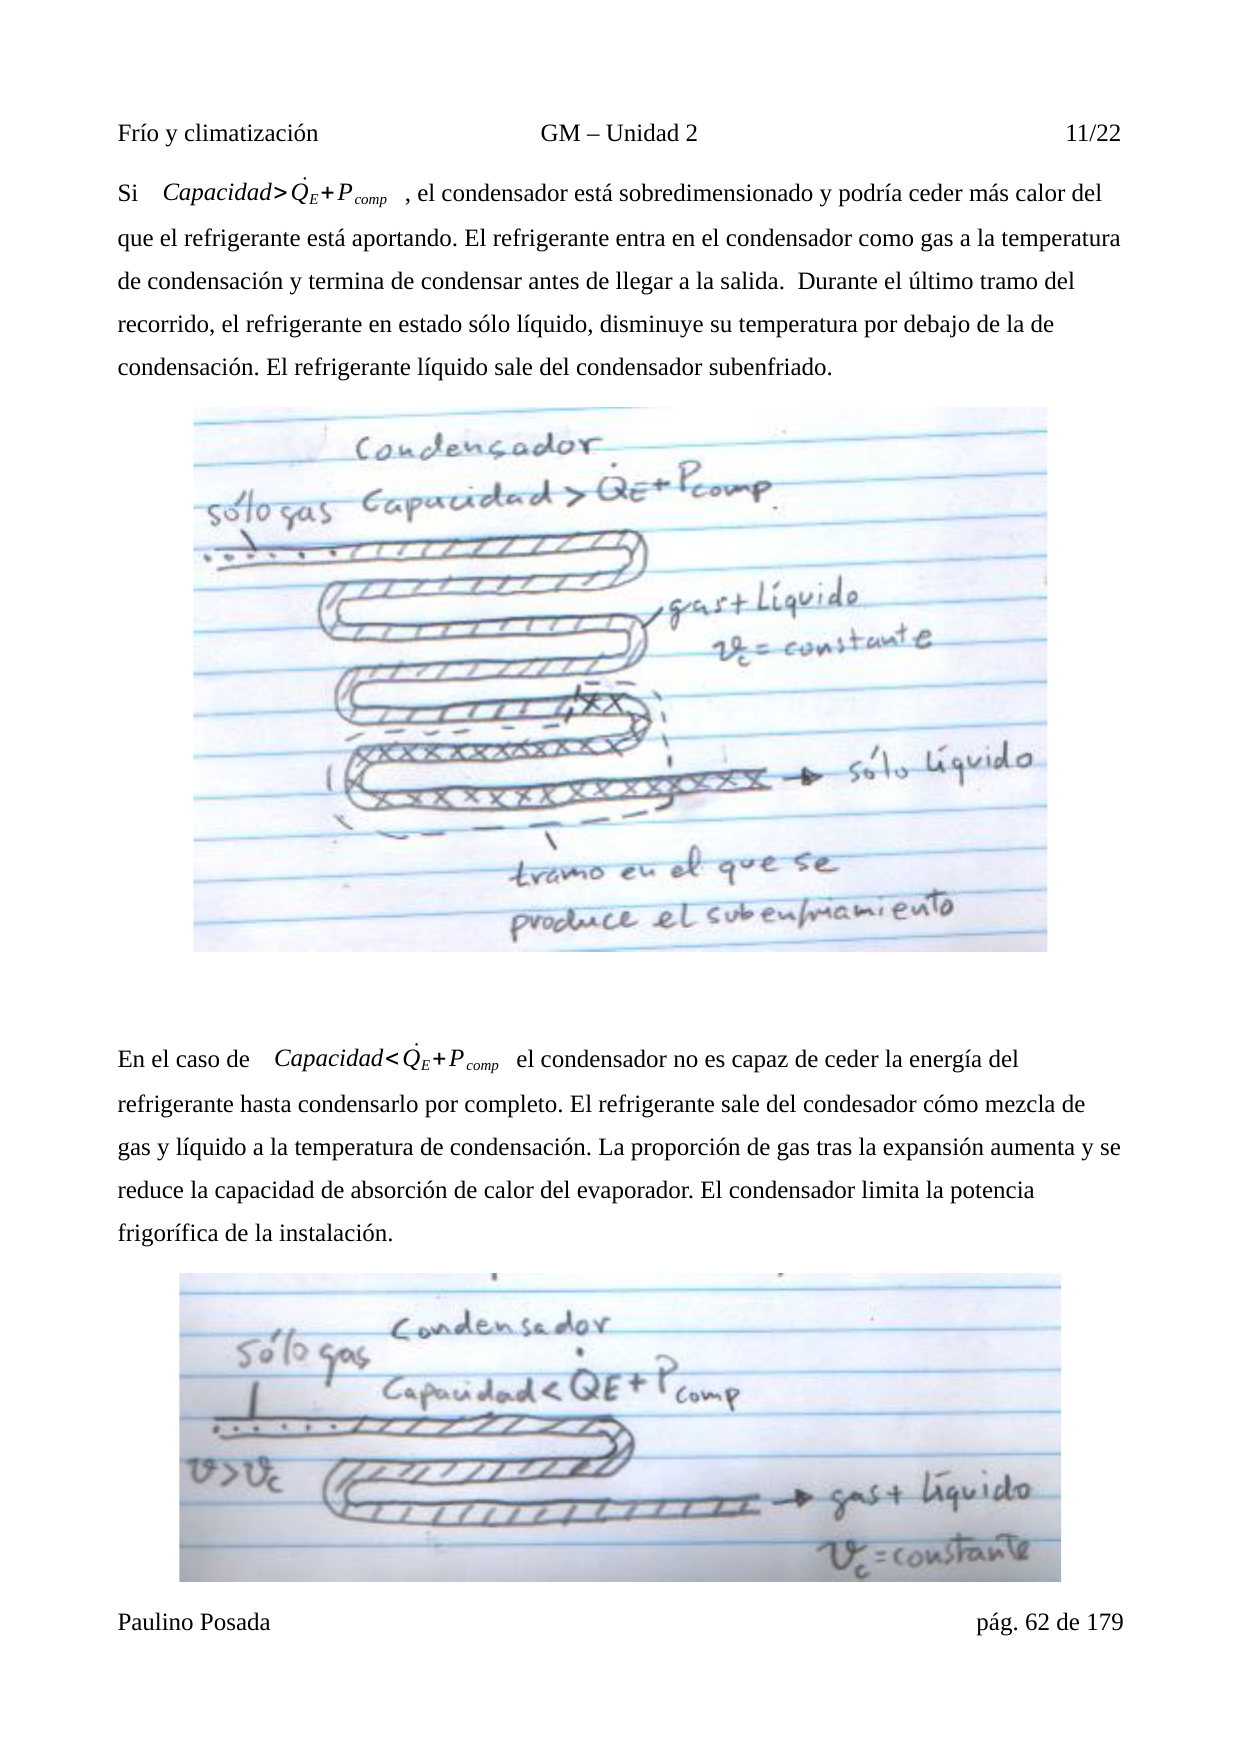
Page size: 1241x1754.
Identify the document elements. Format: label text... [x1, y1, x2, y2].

picture [179, 1273, 1062, 1582]
text En el caso de el condensador no es capaz de ceder la energía del refrigerante hasta condensarlo por completo. El refrigerante sale del condesador cómo mezcla de gas y líquido a la temperatura de condensación. La proporción de gas tras la expansión aumenta y se reduce la capacidad de absorción de calor del evaporador. El condensador limita la potencia frigorífica de la instalación. [117, 1042, 1123, 1247]
picture [193, 407, 1048, 952]
text Si , el condensador está sobredimensionado y podría ceder más calor del que el refrigerante está aportando. El refrigerante entra en el condensador como gas a la temperatura de condensación y termina de condensar antes de llegar a la salida. Durante el último tramo del recorrido, el refrigerante en estado sólo líquido, disminuye su temperatura por debajo de la de condensación. El refrigerante líquido sale del condensador subenfriado. [117, 176, 1123, 381]
